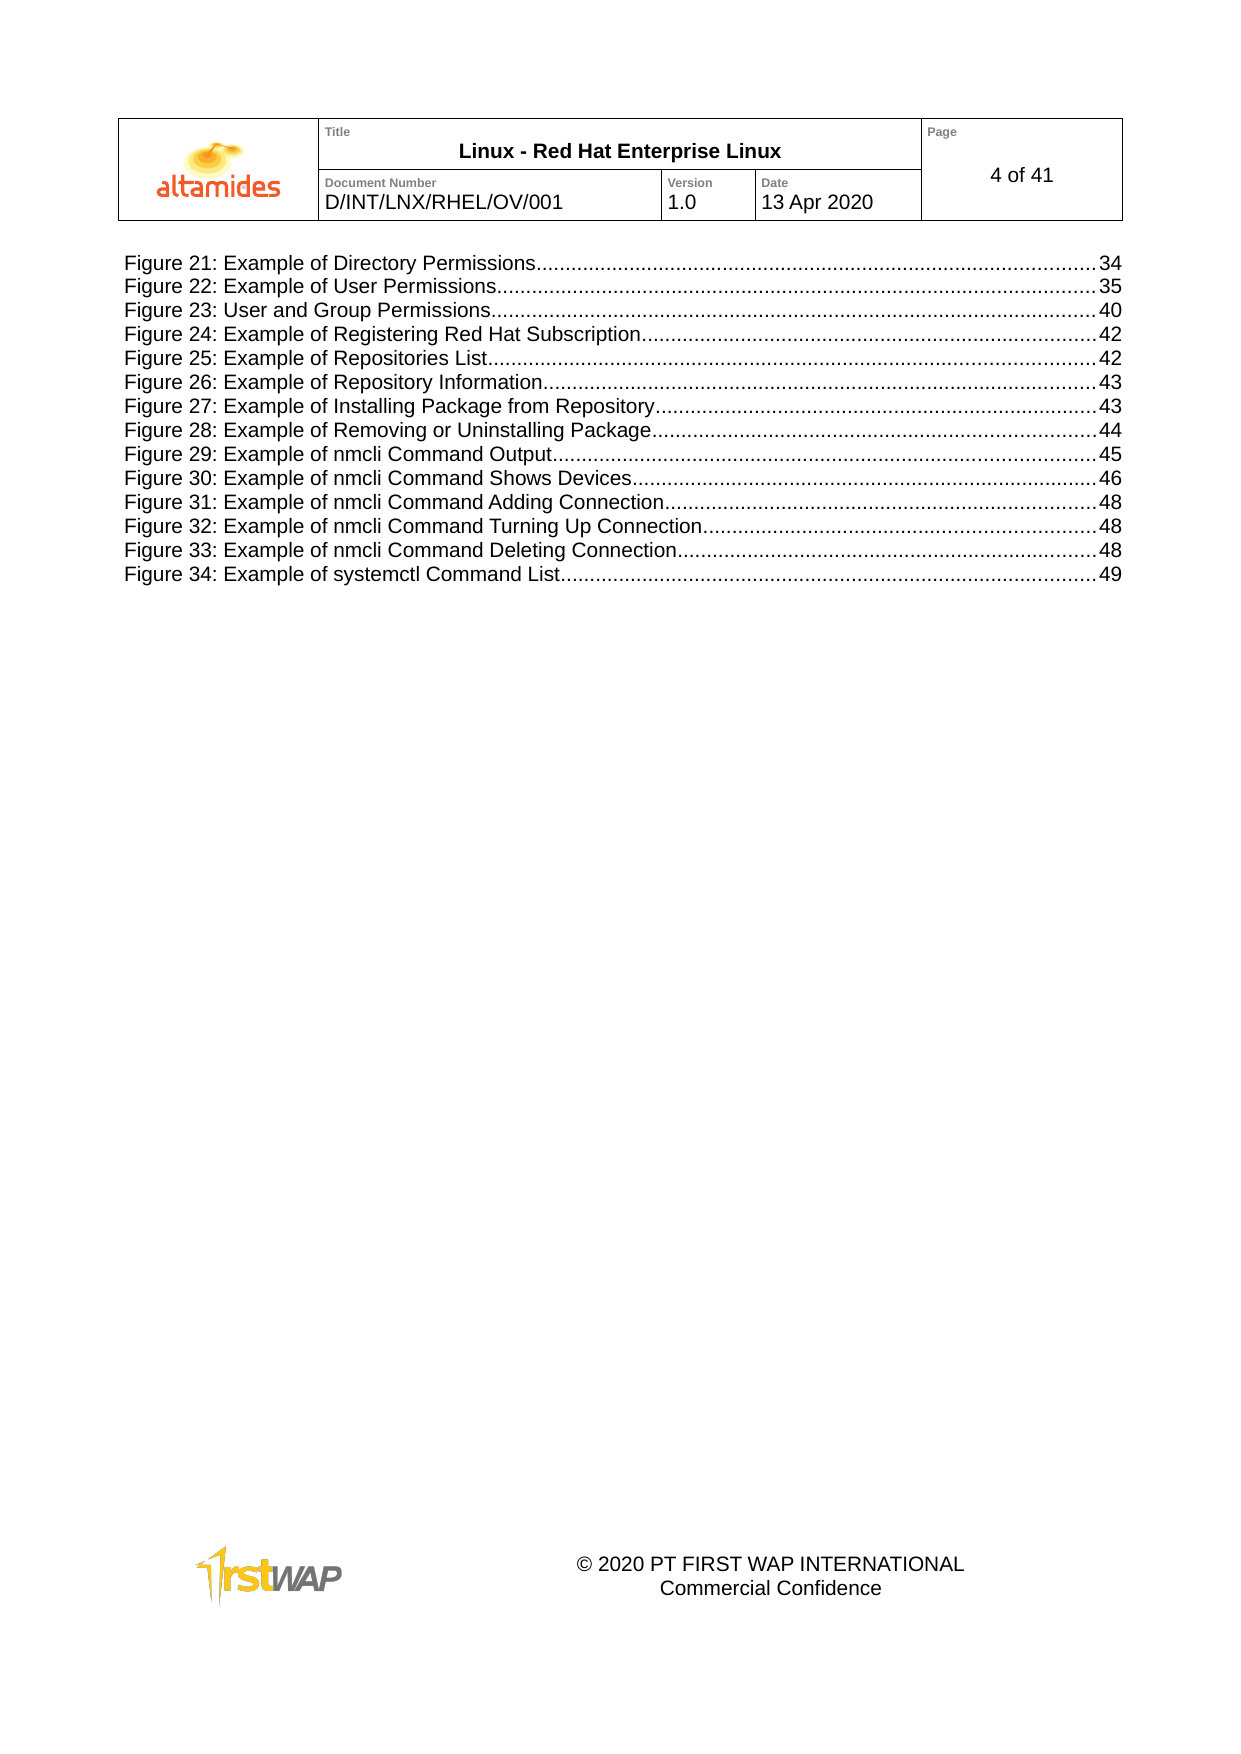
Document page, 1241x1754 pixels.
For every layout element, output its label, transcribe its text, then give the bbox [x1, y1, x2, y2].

text Figure 27: Example of Installing Package from Repository 43 [118, 394, 1122, 418]
text Figure 31: Example of nmcli Command Adding Connection 48 [118, 490, 1122, 514]
text Figure 23: User and Group Permissions 40 [118, 298, 1122, 322]
text Figure 28: Example of Removing or Uninstalling Package 44 [118, 418, 1122, 442]
text Figure 22: Example of User Permissions 35 [118, 274, 1122, 298]
text Figure 24: Example of Registering Red Hat Subscription 42 [118, 322, 1122, 346]
text Figure 29: Example of nmcli Command Output 45 [118, 442, 1122, 466]
text Figure 33: Example of nmcli Command Deleting Connection 48 [118, 538, 1122, 562]
text Figure 26: Example of Repository Information 43 [118, 370, 1122, 394]
text Figure 25: Example of Repositories List 42 [118, 346, 1122, 370]
text Figure 30: Example of nmcli Command Shows Devices 46 [118, 466, 1122, 490]
text Figure 34: Example of systemctl Command List 49 [118, 562, 1122, 586]
picture [195, 1546, 342, 1607]
text Figure 21: Example of Directory Permissions 34 [118, 250, 1122, 274]
text Figure 32: Example of nmcli Command Turning Up Connection 48 [118, 514, 1122, 538]
